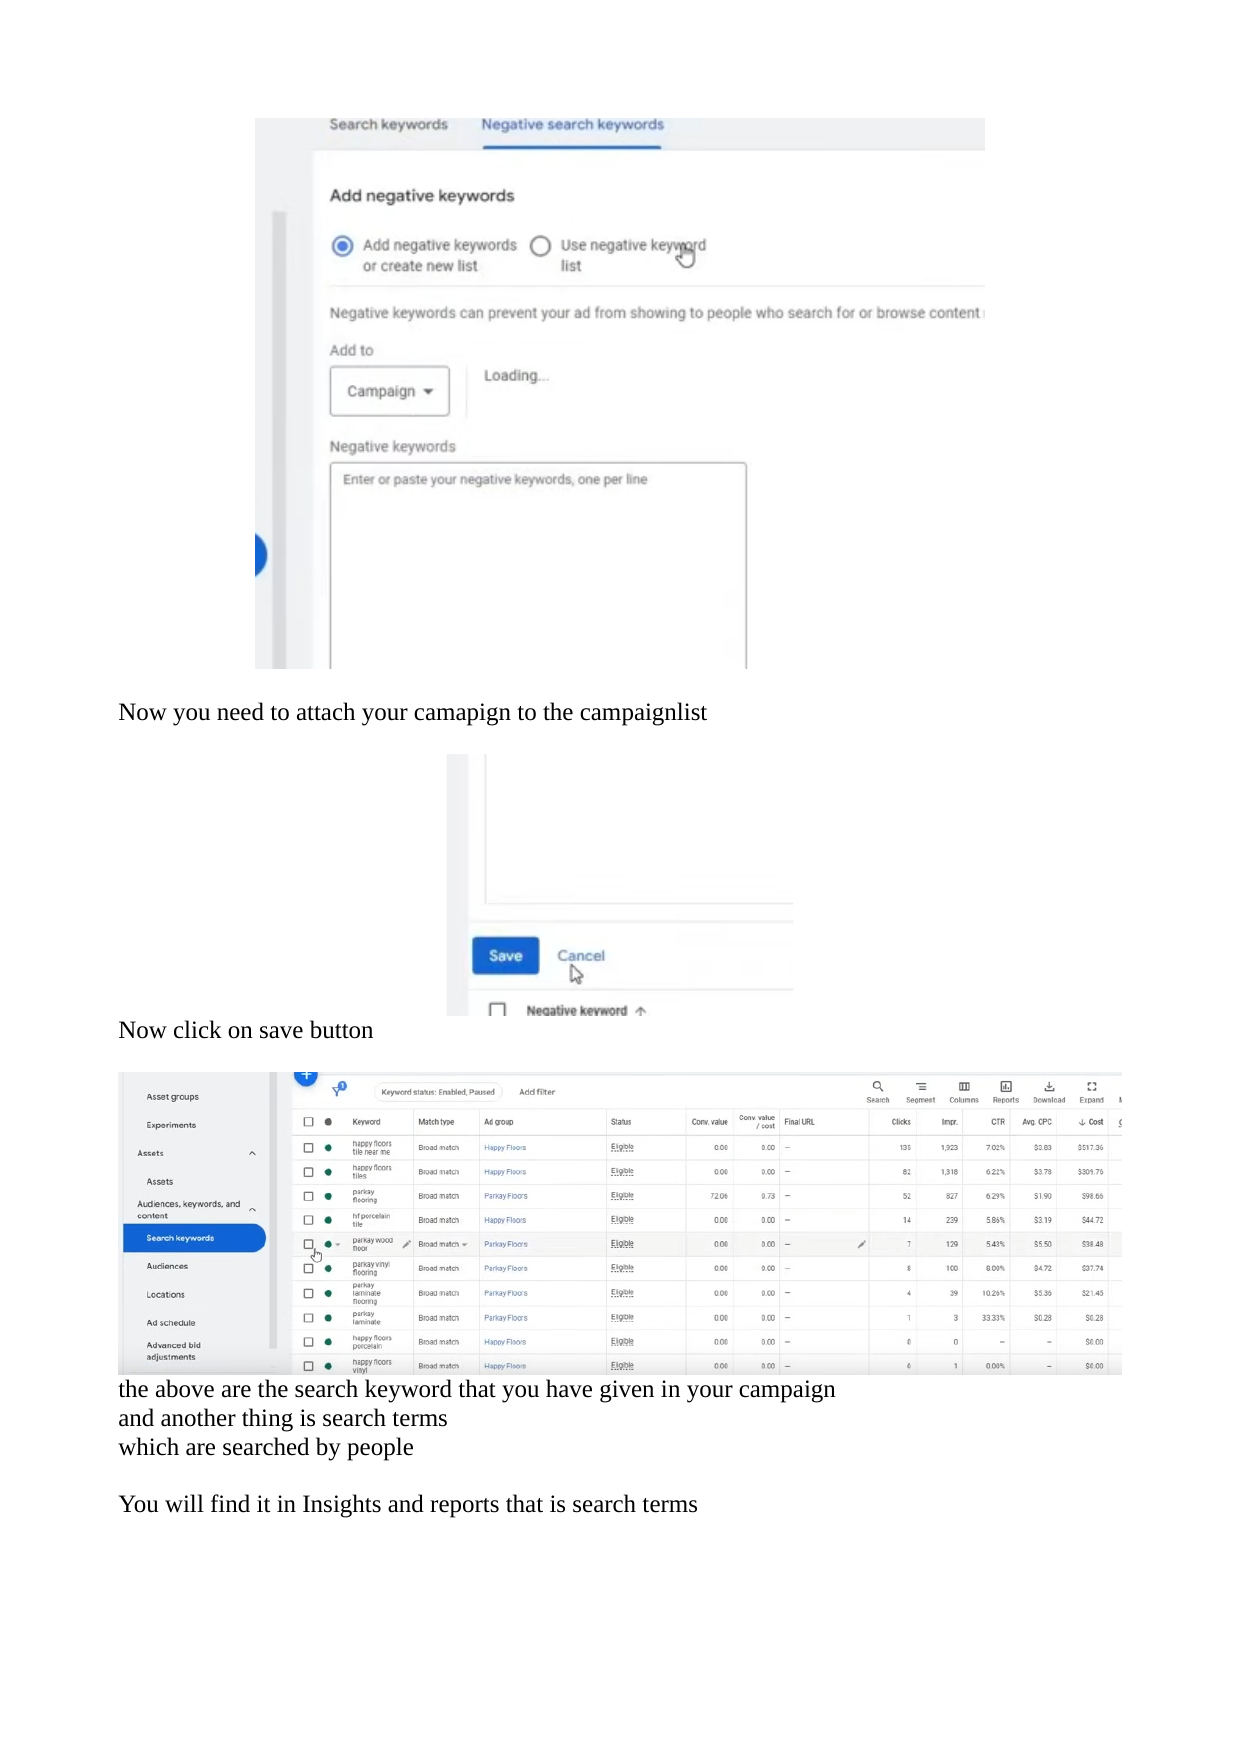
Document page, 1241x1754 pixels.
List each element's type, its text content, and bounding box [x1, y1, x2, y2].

text which are searched by people [118, 1432, 1122, 1461]
picture [446, 754, 794, 1016]
text the above are the search keyword that you have given in your campaign [118, 1375, 1122, 1403]
text and another thing is search terms [118, 1403, 1122, 1432]
text Now click on save button [118, 754, 1122, 1044]
picture [255, 118, 985, 669]
text Now you need to attach your camapign to the campaignlist [118, 697, 1122, 726]
picture [118, 1072, 1122, 1375]
text You will find it in Insights and reports that is search terms [118, 1489, 1122, 1518]
